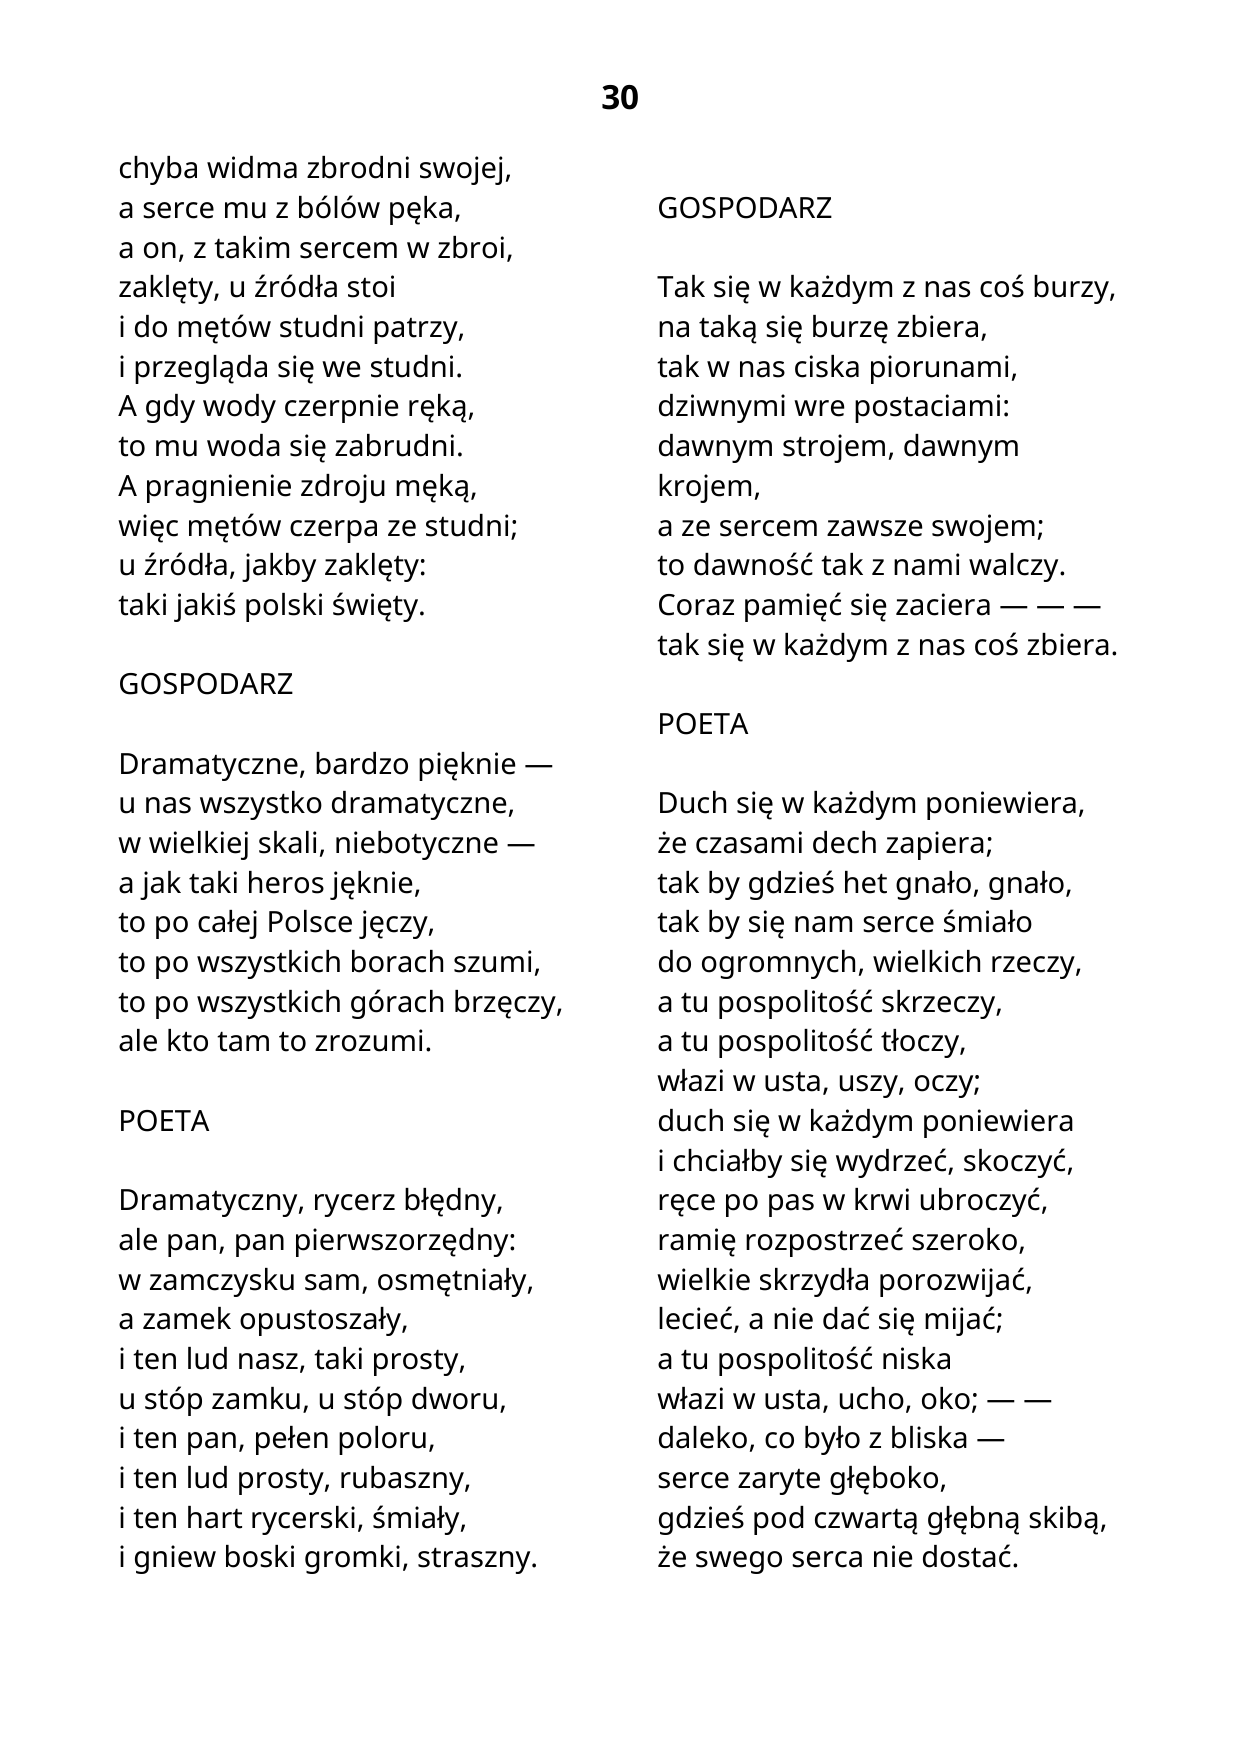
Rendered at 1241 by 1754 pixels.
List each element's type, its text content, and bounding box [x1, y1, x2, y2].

text i ten lud prosty, rubaszny, [118, 1457, 583, 1497]
text ręce po pas w krwi ubroczyć, [657, 1179, 1122, 1219]
text tak by gdzieś het gnało, gnało, [657, 862, 1122, 902]
text daleko, co było z bliska — [657, 1418, 1122, 1457]
text a jak taki heros jęknie, [118, 862, 583, 902]
text Duch się w każdym poniewiera, [657, 783, 1122, 822]
text i chciałby się wydrzeć, skoczyć, [657, 1140, 1122, 1179]
text zaklęty, u źródła stoi [118, 267, 583, 306]
text i do mętów studni patrzy, [118, 306, 583, 346]
text Dramatyczne, bardzo pięknie — [118, 743, 583, 783]
text u źródła, jakby zaklęty: [118, 544, 583, 584]
text Tak się w każdym z nas coś burzy, [657, 267, 1122, 306]
text a ze sercem zawsze swojem; [657, 505, 1122, 544]
text to dawność tak z nami walczy. [657, 544, 1122, 584]
text wielkie skrzydła porozwijać, [657, 1259, 1122, 1298]
text do ogromnych, wielkich rzeczy, [657, 941, 1122, 981]
text tak się w każdym z nas coś zbiera. [657, 624, 1122, 663]
text a on, z takim sercem w zbroi, [118, 227, 583, 267]
text a tu pospolitość skrzeczy, [657, 981, 1122, 1021]
text taki jakiś polski święty. [118, 584, 583, 624]
text a tu pospolitość tłoczy, [657, 1021, 1122, 1060]
text gdzieś pod czwartą głębną skibą, [657, 1497, 1122, 1537]
text a zamek opustoszały, [118, 1298, 583, 1338]
text u nas wszystko dramatyczne, [118, 783, 583, 822]
text ale pan, pan pierwszorzędny: [118, 1219, 583, 1259]
text dziwnymi wre postaciami: [657, 386, 1122, 425]
text w zamczysku sam, osmętniały, [118, 1259, 583, 1298]
text i przegląda się we studni. [118, 346, 583, 386]
text że czasami dech zapiera; [657, 822, 1122, 862]
text to po wszystkich górach brzęczy, [118, 981, 583, 1021]
text i gniew boski gromki, straszny. [118, 1537, 583, 1576]
text Dramatyczny, rycerz błędny, [118, 1179, 583, 1219]
text że swego serca nie dostać. [657, 1537, 1122, 1576]
text i ten lud nasz, taki prosty, [118, 1338, 583, 1378]
text GOSPODARZ [657, 187, 1122, 227]
text duch się w każdym poniewiera [657, 1100, 1122, 1140]
text GOSPODARZ [118, 663, 583, 703]
text a serce mu z bólów pęka, [118, 187, 583, 227]
text a tu pospolitość niska [657, 1338, 1122, 1378]
text dawnym strojem, dawnym krojem, [657, 425, 1122, 505]
text włazi w usta, ucho, oko; — — [657, 1378, 1122, 1418]
text POETA [118, 1100, 583, 1140]
text i ten pan, pełen poloru, [118, 1418, 583, 1457]
text i ten hart rycerski, śmiały, [118, 1497, 583, 1537]
text serce zaryte głęboko, [657, 1457, 1122, 1497]
text tak w nas ciska piorunami, [657, 346, 1122, 386]
text to po wszystkich borach szumi, [118, 941, 583, 981]
text włazi w usta, uszy, oczy; [657, 1060, 1122, 1100]
text to po całej Polsce jęczy, [118, 902, 583, 941]
text ale kto tam to zrozumi. [118, 1021, 583, 1060]
text to mu woda się zabrudni. [118, 425, 583, 465]
text A pragnienie zdroju męką, [118, 465, 583, 505]
text w wielkiej skali, niebotyczne — [118, 822, 583, 862]
text tak by się nam serce śmiało [657, 902, 1122, 941]
text lecieć, a nie dać się mijać; [657, 1298, 1122, 1338]
text A gdy wody czerpnie ręką, [118, 386, 583, 425]
text POETA [657, 703, 1122, 743]
text u stóp zamku, u stóp dworu, [118, 1378, 583, 1418]
text na taką się burzę zbiera, [657, 306, 1122, 346]
text ramię rozpostrzeć szeroko, [657, 1219, 1122, 1259]
text Coraz pamięć się zaciera — — — [657, 584, 1122, 624]
text chyba widma zbrodni swojej, [118, 148, 583, 187]
text więc mętów czerpa ze studni; [118, 505, 583, 544]
